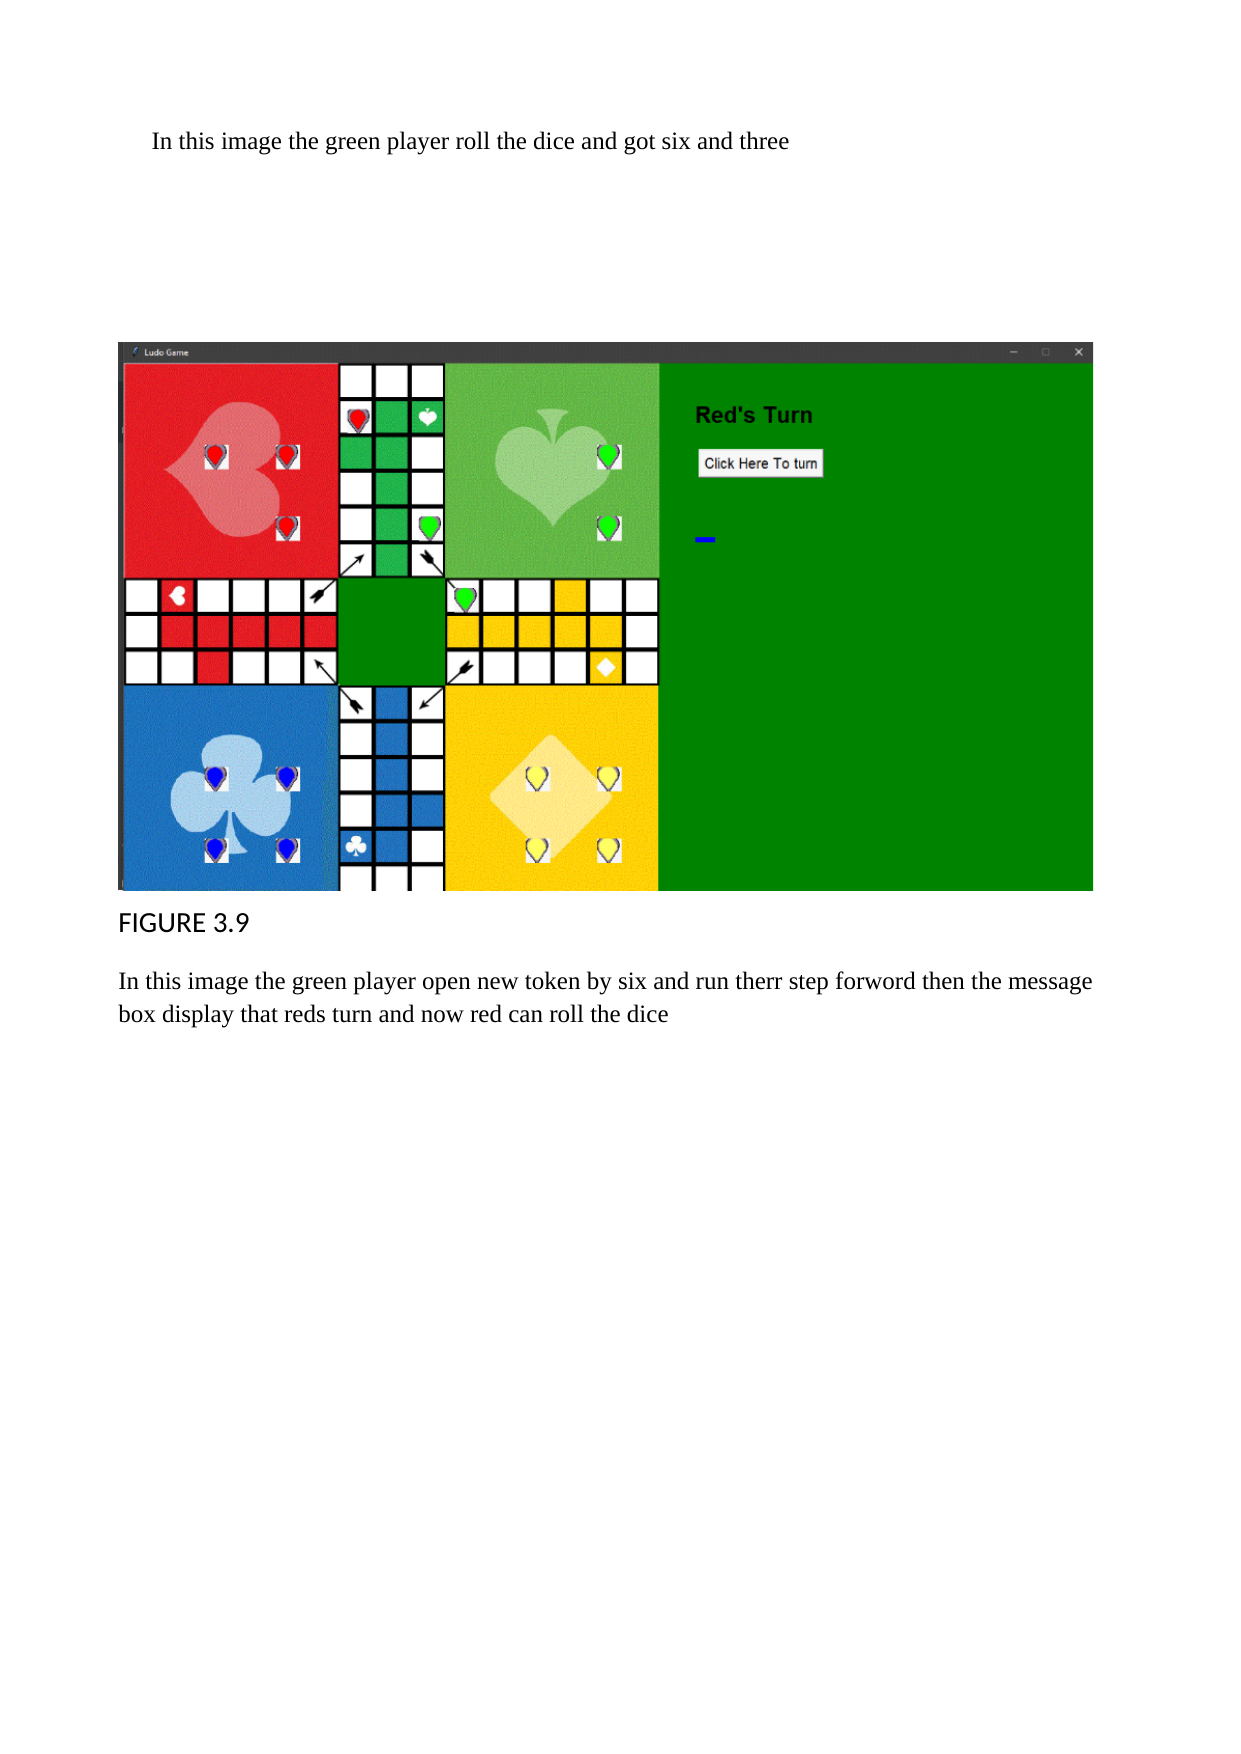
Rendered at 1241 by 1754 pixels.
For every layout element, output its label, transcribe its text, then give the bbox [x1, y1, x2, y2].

text In this image the green player roll the dice and got six and three [118, 118, 1122, 156]
text In this image the green player open new token by six and run therr step forword then the message box display that reds turn and now red can roll the dice [118, 966, 1122, 1028]
text FIGURE 3.9 [118, 342, 1122, 940]
